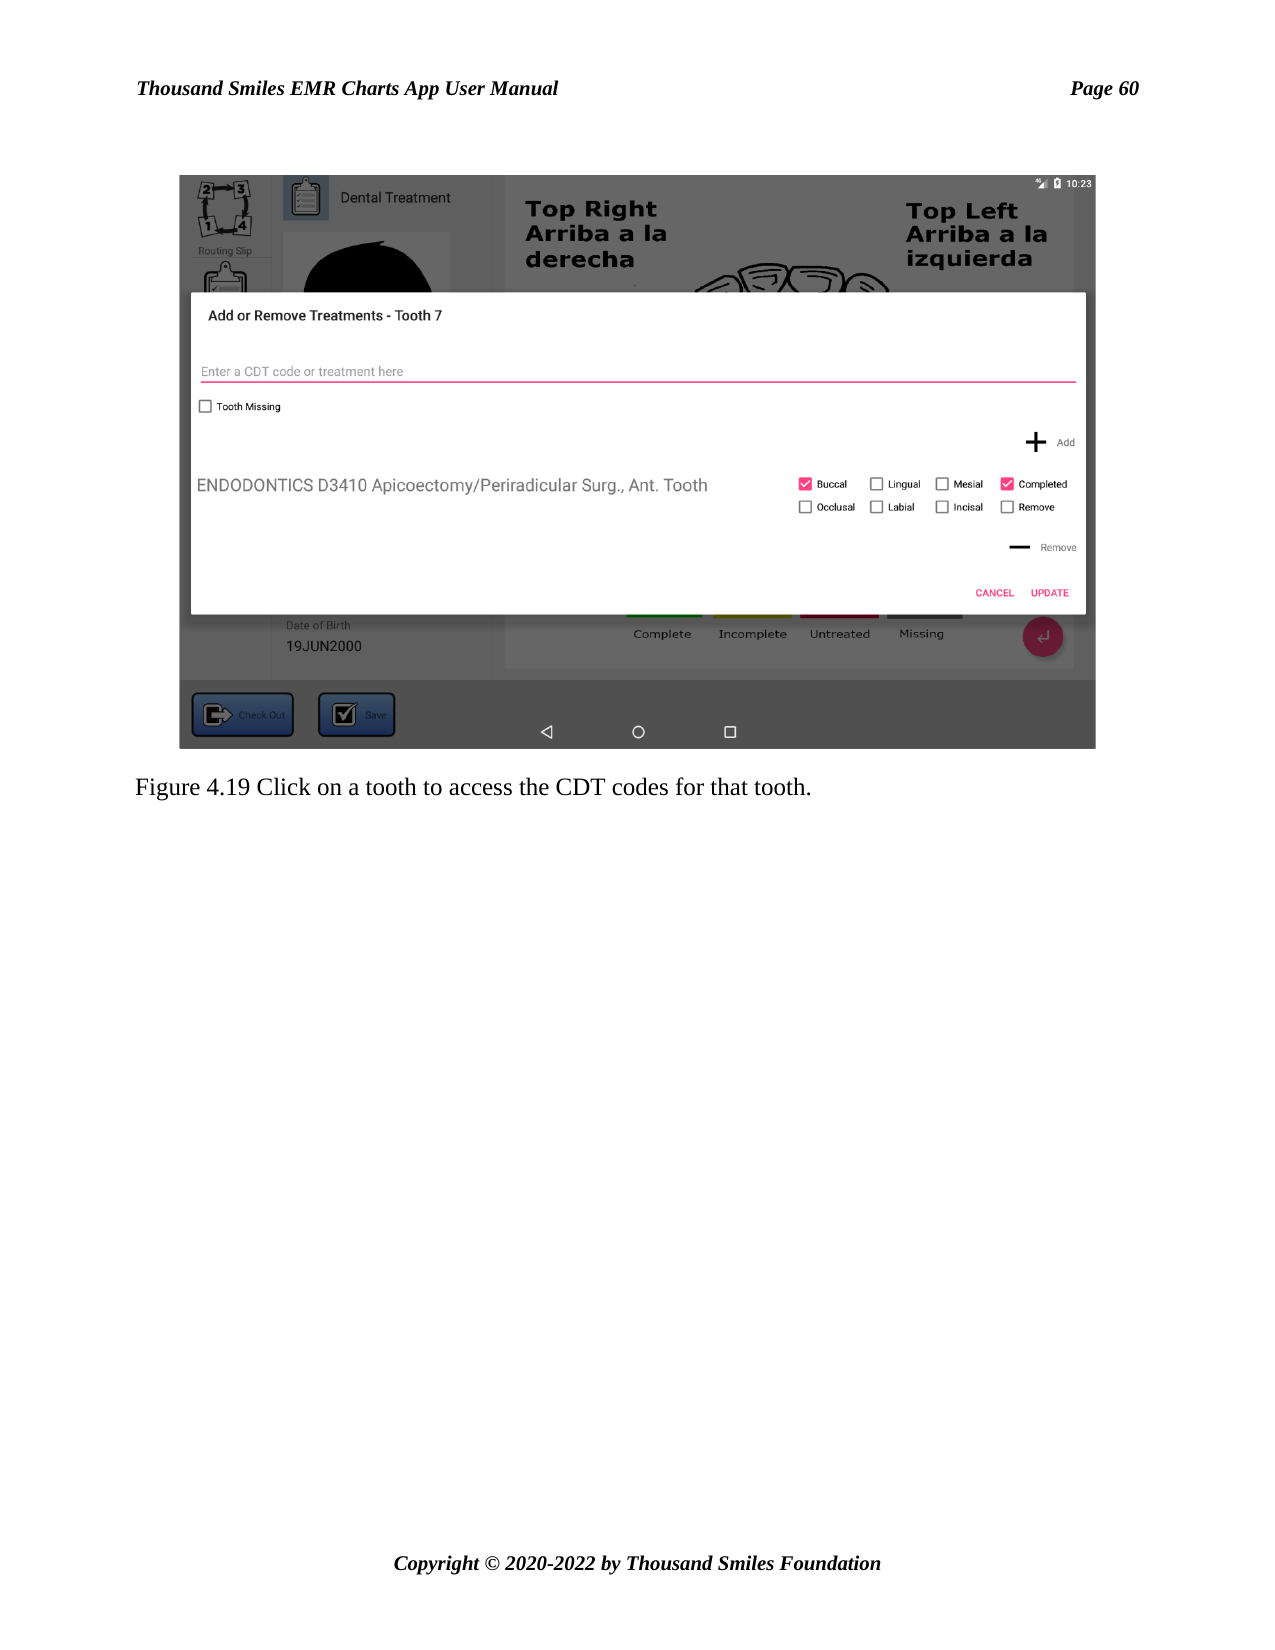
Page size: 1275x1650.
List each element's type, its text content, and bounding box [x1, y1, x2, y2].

picture [179, 175, 1096, 749]
text Figure 4.19 Click on a tooth to access the CDT codes for that tooth. [135, 775, 1140, 800]
